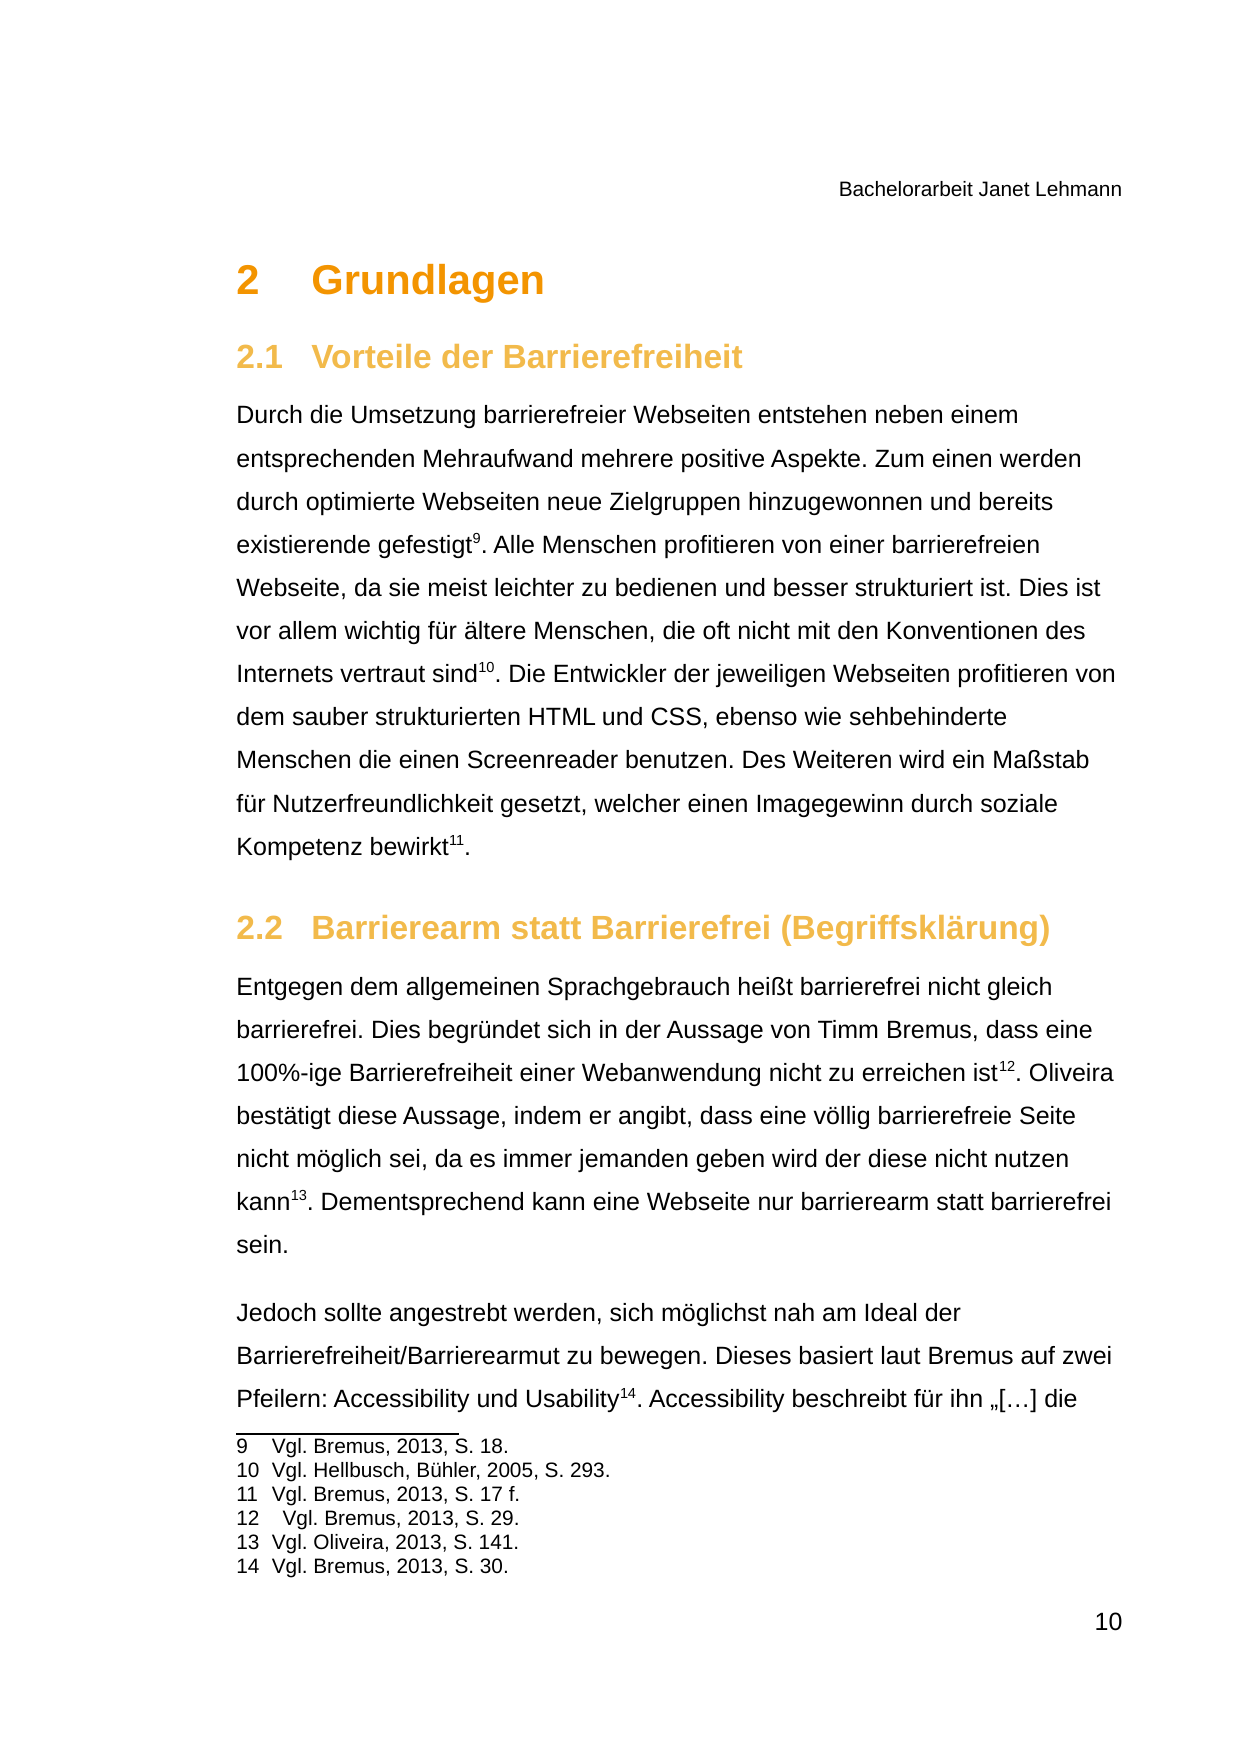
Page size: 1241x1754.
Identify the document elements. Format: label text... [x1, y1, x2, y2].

text Entgegen dem allgemeinen Sprachgebrauch heißt barrierefrei nicht gleich barrierefrei. Dies begründet sich in der Aussage von Timm Bremus, dass eine 100%-ige Barrierefreiheit einer Webanwendung nicht zu erreichen ist. Oliveira bestätigt diese Aussage, indem er angibt, dass eine völlig barrierefreie Seite nicht möglich sei, da es immer jemanden geben wird der diese nicht nutzen kann. Dementsprechend kann eine Webseite nur barrierearm statt barrierefrei sein. [236, 972, 1122, 1259]
text Durch die Umsetzung barrierefreier Webseiten entstehen neben einem entsprechenden Mehraufwand mehrere positive Aspekte. Zum einen werden durch optimierte Webseiten neue Zielgruppen hinzugewonnen und bereits existierende gefestigt. Alle Menschen profitieren von einer barrierefreien Webseite, da sie meist leichter zu bedienen und besser strukturiert ist. Dies ist vor allem wichtig für ältere Menschen, die oft nicht mit den Konventionen des Internets vertraut sind. Die Entwickler der jeweiligen Webseiten profitieren von dem sauber strukturierten HTML und CSS, ebenso wie sehbehinderte Menschen die einen Screenreader benutzen. Des Weiteren wird ein Maßstab für Nutzerfreundlichkeit gesetzt, welcher einen Imagegewinn durch soziale Kompetenz bewirkt. [236, 400, 1122, 860]
text Vgl. Hellbusch, Bühler, 2005, S. 293. [236, 1458, 1122, 1482]
subtitle Vorteile der Barrierefreiheit [236, 337, 1122, 376]
text Vgl. Bremus, 2013, S. 17 f. [236, 1482, 1122, 1506]
text Vgl. Bremus, 2013, S. 18. [236, 1434, 1122, 1458]
text Vgl. Oliveira, 2013, S. 141. [236, 1530, 1122, 1554]
text Vgl. Bremus, 2013, S. 29. [236, 1506, 1122, 1530]
text Jedoch sollte angestrebt werden, sich möglichst nah am Ideal der Barrierefreiheit/Barrierearmut zu bewegen. Dieses basiert laut Bremus auf zwei Pfeilern: Accessibility und Usability. Accessibility beschreibt für ihn „[…] die [236, 1298, 1122, 1413]
subtitle Barrierearm statt Barrierefrei (Begriffsklärung) [236, 908, 1122, 947]
subtitle Grundlagen [236, 256, 1122, 303]
text Vgl. Bremus, 2013, S. 30. [236, 1554, 1122, 1578]
